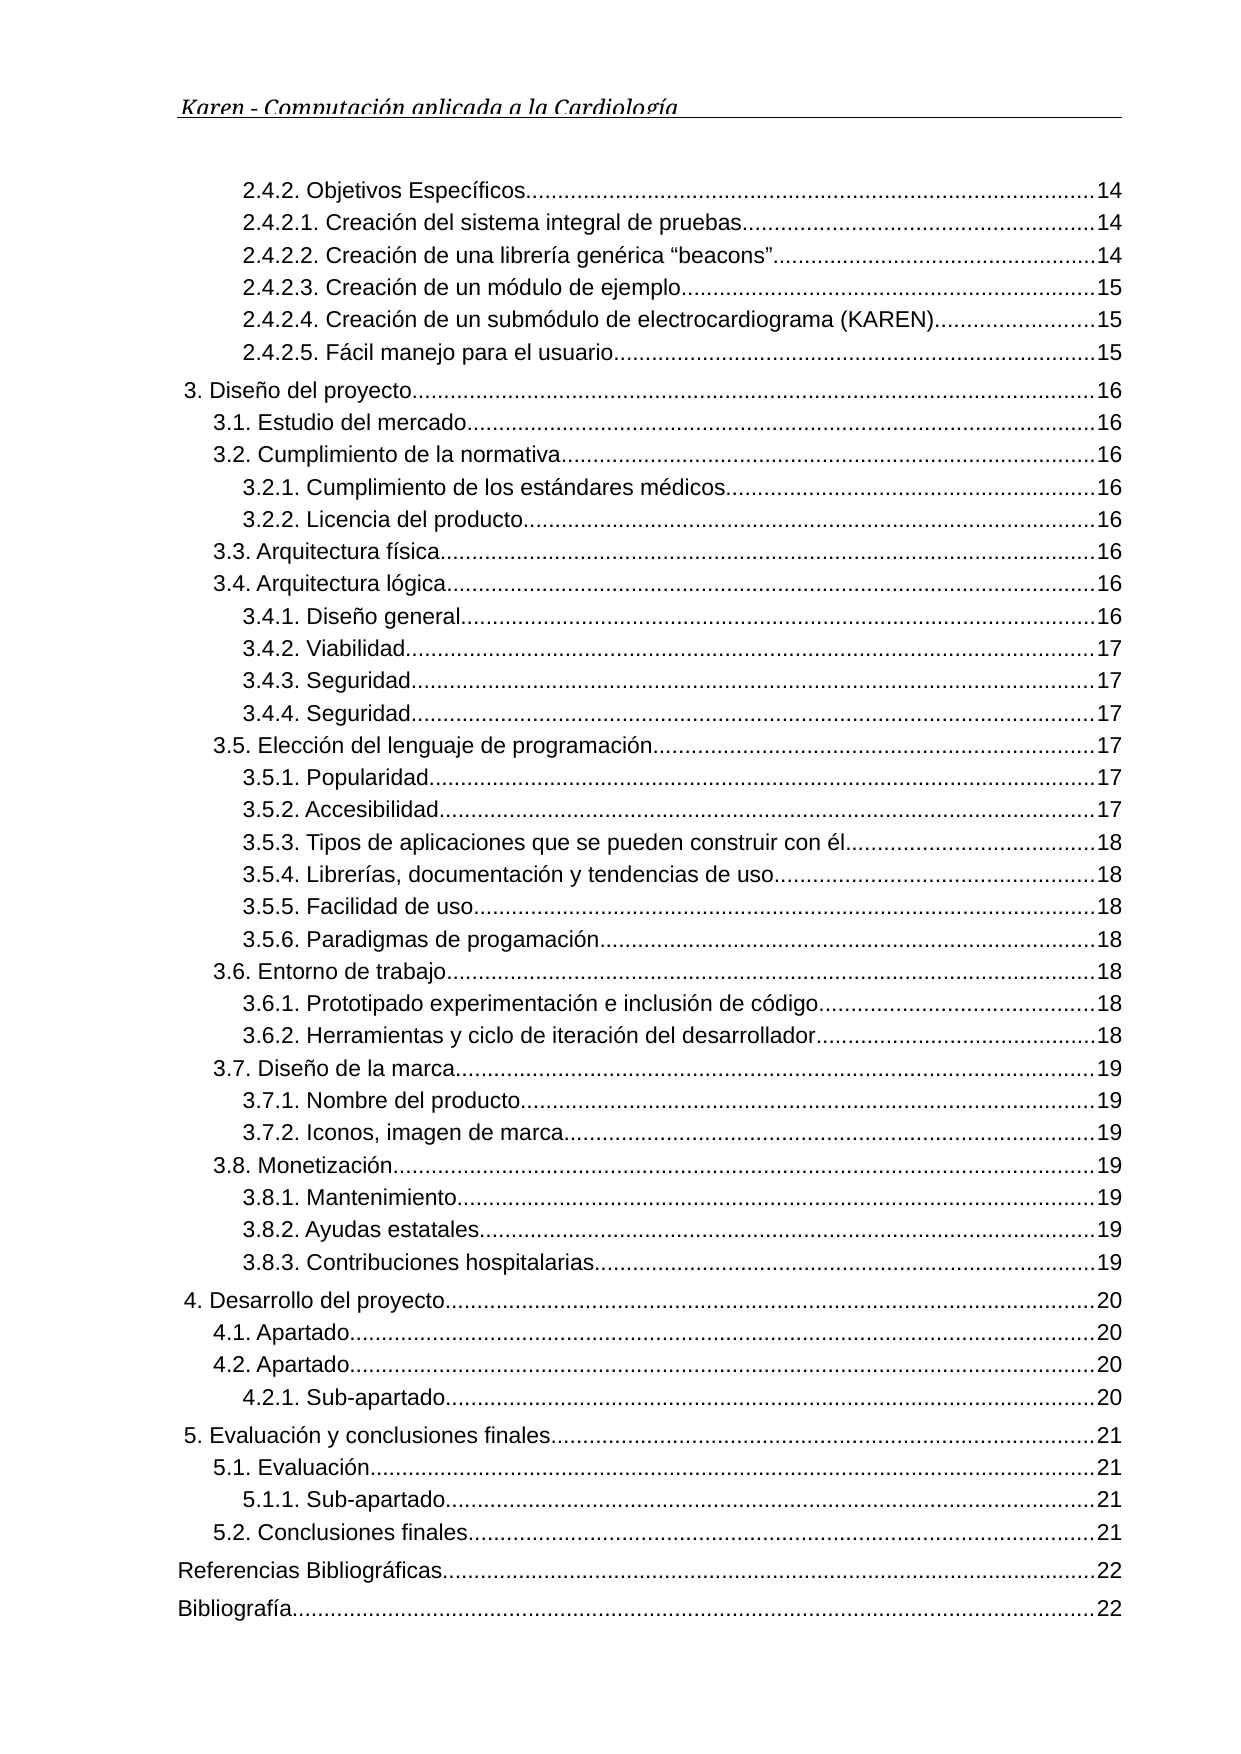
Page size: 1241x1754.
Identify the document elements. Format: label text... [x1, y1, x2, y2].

text 3.8. Monetización 19 [207, 1152, 1122, 1178]
text 3.2.1. Cumplimiento de los estándares médicos 16 [236, 473, 1122, 500]
text 4. Desarrollo del proyecto 20 [177, 1287, 1122, 1313]
text 3.2.2. Licencia del producto 16 [236, 506, 1122, 532]
text 3.5. Elección del lenguaje de programación 17 [207, 732, 1122, 758]
text 3.7. Diseño de la marca 19 [207, 1055, 1122, 1081]
text 3.7.1. Nombre del producto 19 [236, 1087, 1122, 1113]
text 3.5.4. Librerías, documentación y tendencias de uso. 18 [236, 861, 1122, 887]
text 2.4.2.5. Fácil manejo para el usuario 15 [236, 338, 1122, 365]
text 4.2. Apartado 20 [207, 1351, 1122, 1378]
text 3.1. Estudio del mercado 16 [207, 409, 1122, 435]
text 3.6. Entorno de trabajo 18 [207, 958, 1122, 984]
text 5.2. Conclusiones finales 21 [207, 1518, 1122, 1545]
text 5.1.1. Sub-apartado 21 [236, 1486, 1122, 1513]
text 3.5.5. Facilidad de uso. 18 [236, 893, 1122, 920]
text 3.2. Cumplimiento de la normativa 16 [207, 441, 1122, 468]
text 4.1. Apartado 20 [207, 1319, 1122, 1345]
text 2.4.2.1. Creación del sistema integral de pruebas 14 [236, 209, 1122, 236]
text 2.4.2.4. Creación de un submódulo de electrocardiograma (KAREN) 15 [236, 306, 1122, 333]
text 3.4.3. Seguridad 17 [236, 667, 1122, 694]
text 3.6.2. Herramientas y ciclo de iteración del desarrollador 18 [236, 1022, 1122, 1049]
text Referencias Bibliográficas 22 [177, 1557, 1122, 1583]
text 3.3. Arquitectura física 16 [207, 538, 1122, 564]
text 3.8.2. Ayudas estatales 19 [236, 1216, 1122, 1243]
text 3.4.4. Seguridad 17 [236, 699, 1122, 726]
text 3.6.1. Prototipado experimentación e inclusión de código 18 [236, 990, 1122, 1017]
text Bibliografía 22 [177, 1595, 1122, 1621]
text 3.7.2. Iconos, imagen de marca 19 [236, 1119, 1122, 1146]
text 3.5.3. Tipos de aplicaciones que se pueden construir con él. 18 [236, 829, 1122, 855]
text 3.8.1. Mantenimiento 19 [236, 1184, 1122, 1210]
text 3.5.2. Accesibilidad. 17 [236, 796, 1122, 823]
text 3.8.3. Contribuciones hospitalarias 19 [236, 1248, 1122, 1275]
text 4.2.1. Sub-apartado 20 [236, 1383, 1122, 1410]
text 3.4.1. Diseño general 16 [236, 603, 1122, 629]
text 3.5.1. Popularidad. 17 [236, 764, 1122, 791]
text 5.1. Evaluación 21 [207, 1454, 1122, 1480]
text 3.4. Arquitectura lógica 16 [207, 570, 1122, 597]
text 3. Diseño del proyecto 16 [177, 377, 1122, 403]
text 5. Evaluación y conclusiones finales. 21 [177, 1422, 1122, 1448]
text 3.5.6. Paradigmas de progamación. 18 [236, 926, 1122, 952]
text 2.4.2. Objetivos Específicos 14 [236, 177, 1122, 203]
text 2.4.2.3. Creación de un módulo de ejemplo 15 [236, 274, 1122, 300]
text 2.4.2.2. Creación de una librería genérica “beacons” 14 [236, 242, 1122, 268]
text 3.4.2. Viabilidad 17 [236, 635, 1122, 661]
